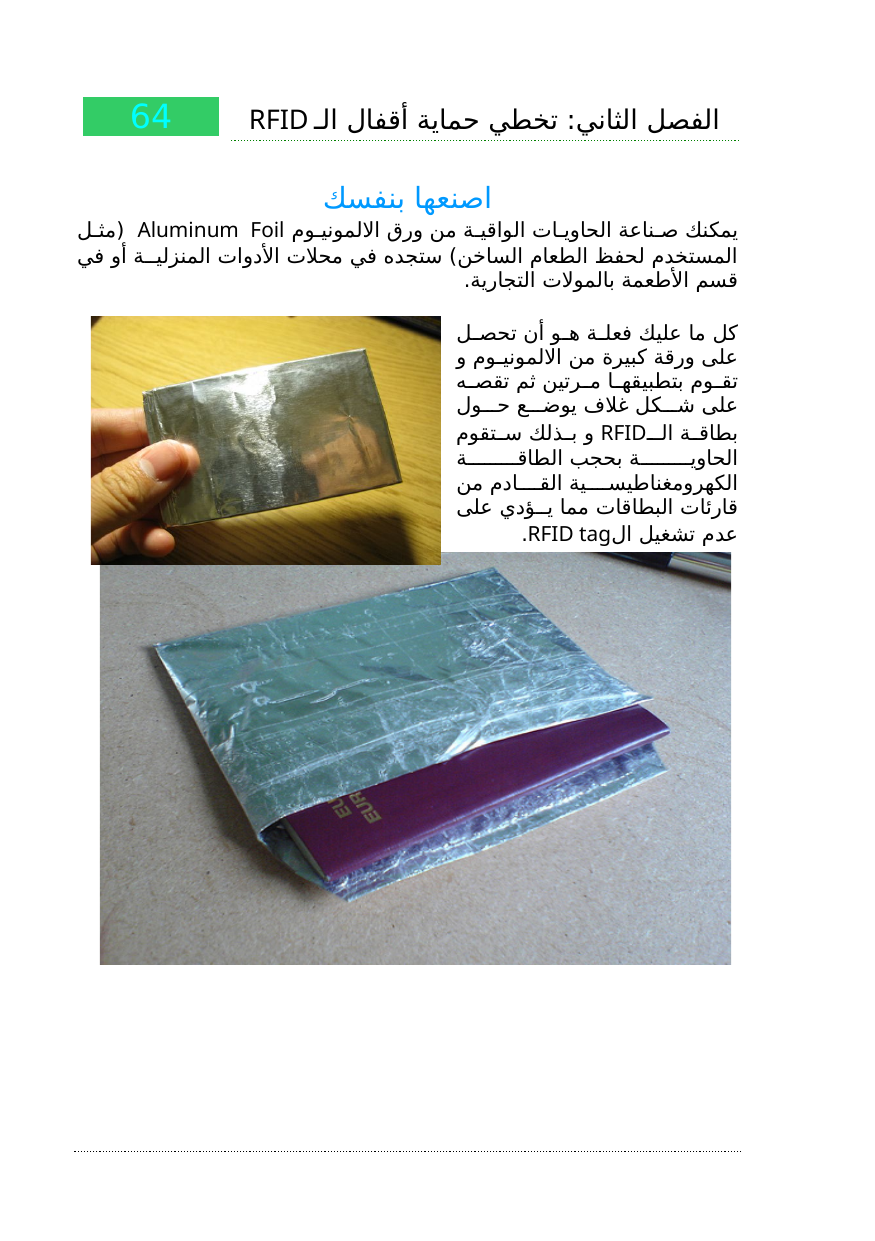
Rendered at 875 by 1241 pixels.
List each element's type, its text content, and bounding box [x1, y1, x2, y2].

text كل ما عليك فعلة هو أن تحصل على ورقة كبيرة من الالمونيوم و تقوم بتطبيقها مرتين ثم تقصه على شكل غلاف يوضع حول بطاقة الـRFID و بذلك ستقوم الحاوية بحجب الطاقة الكهرومغناطيسية القادم من قارئات البطاقات مما يؤدي على عدم تشغيل الRFID tag. [441, 321, 738, 547]
picture [90, 316, 732, 965]
subtitle اصنعها بنفسك [77, 181, 738, 215]
text يمكنك صناعة الحاويات الواقية من ورق الالمونيوم Aluminum Foil (مثل المستخدم لحفظ الطعام الساخن) ستجده في محلات الأدوات المنزلية أو في قسم الأطعمة بالمولات التجارية. [77, 215, 738, 292]
